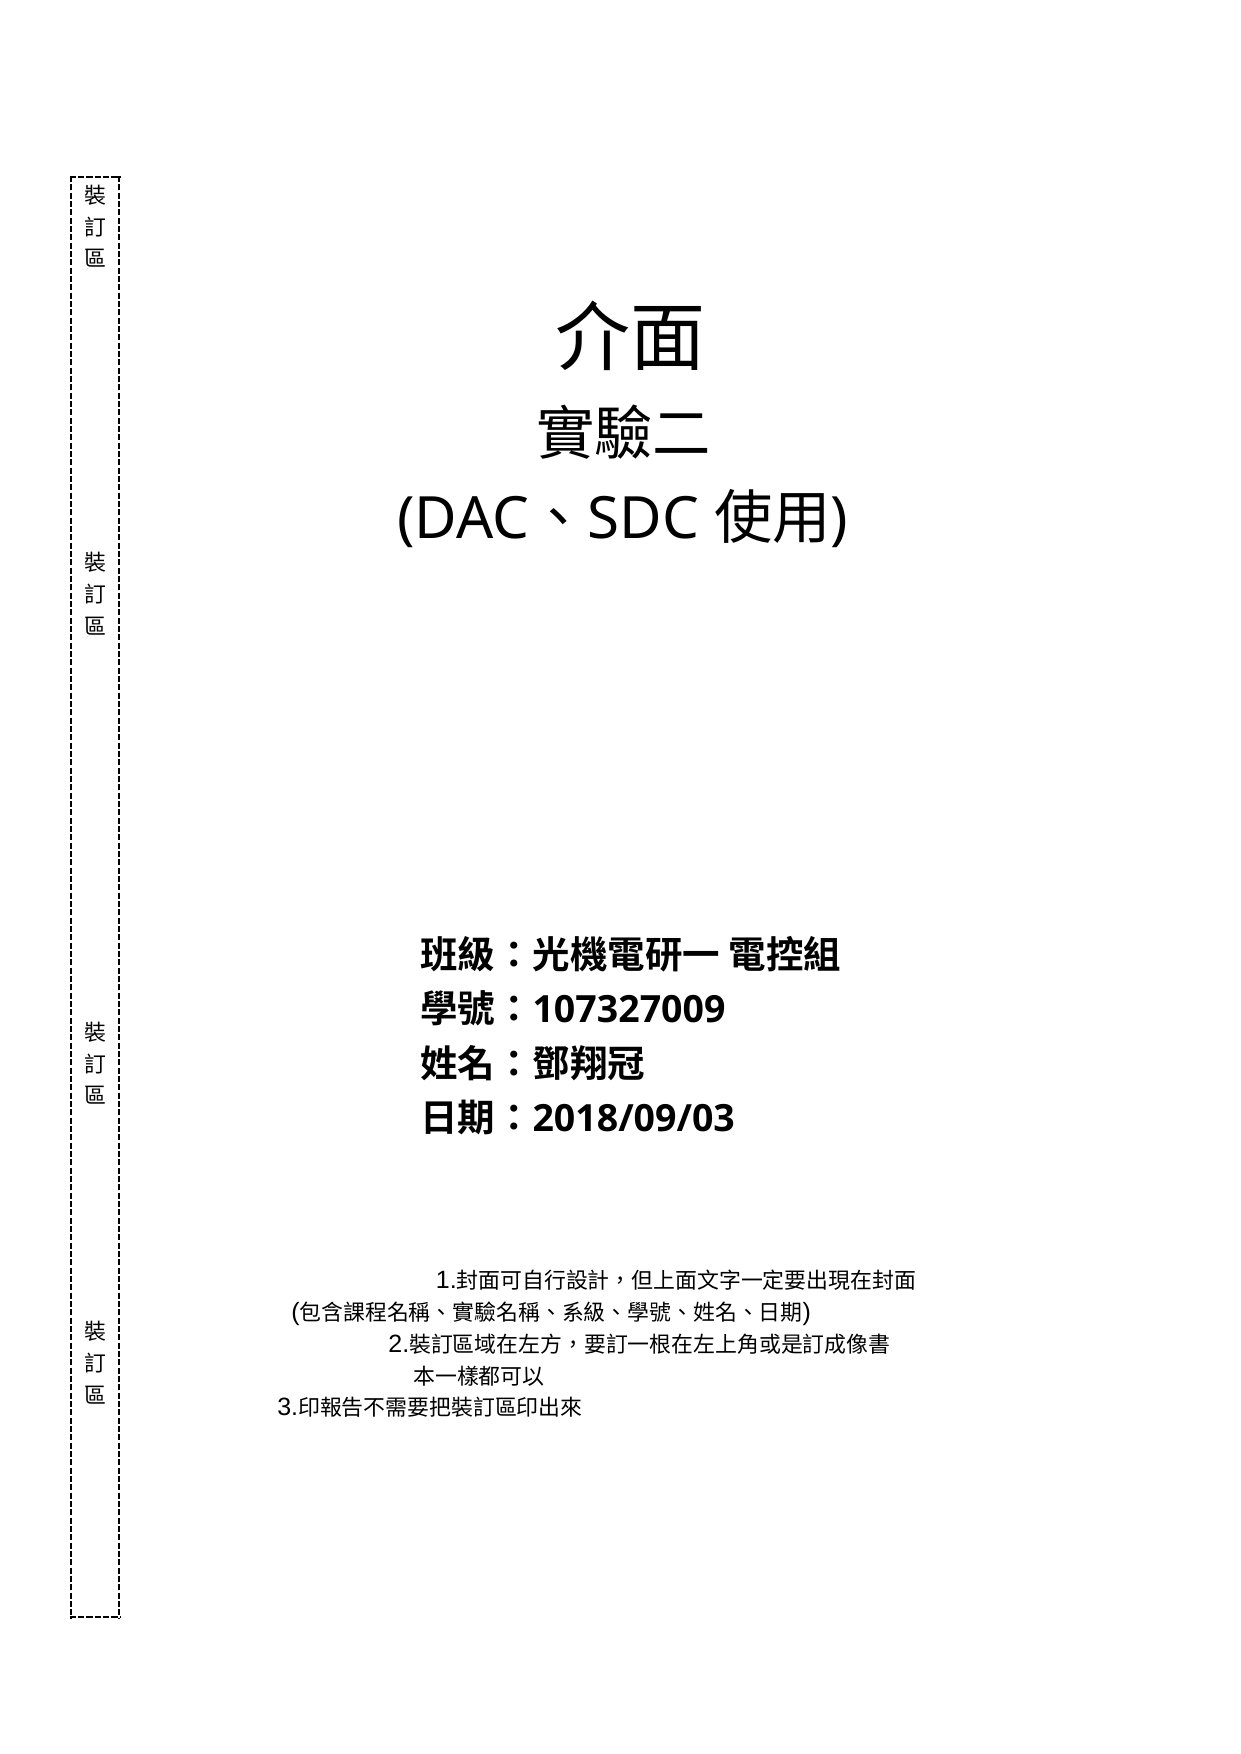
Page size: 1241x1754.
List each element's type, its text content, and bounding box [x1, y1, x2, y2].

text 1.封面可自行設計，但上面文字一定要出現在封面 [119, 1261, 1122, 1295]
text 2.裝訂區域在左方，要訂一根在左上角或是訂成像書 [119, 1327, 1122, 1359]
text (DAC、SDC 使用) [119, 471, 1122, 556]
table_header 裝 訂區 裝 訂區 裝 訂區 裝 訂區 [71, 176, 119, 1616]
text 日期：2018/09/03 [119, 1088, 1122, 1142]
text 3.印報告不需要把裝訂區印出來 [119, 1390, 1122, 1422]
text 姓名：鄧翔冠 [119, 1033, 1122, 1088]
text (包含課程名稱、實驗名稱、系級、學號、姓名、日期) [119, 1295, 1122, 1327]
text 本一樣都可以 [119, 1359, 1122, 1390]
text 學號：107327009 [119, 979, 1122, 1033]
text 實驗二 [119, 386, 1122, 471]
text 介面 [119, 278, 1122, 386]
text 班級：光機電研一 電控組 [119, 925, 1122, 979]
